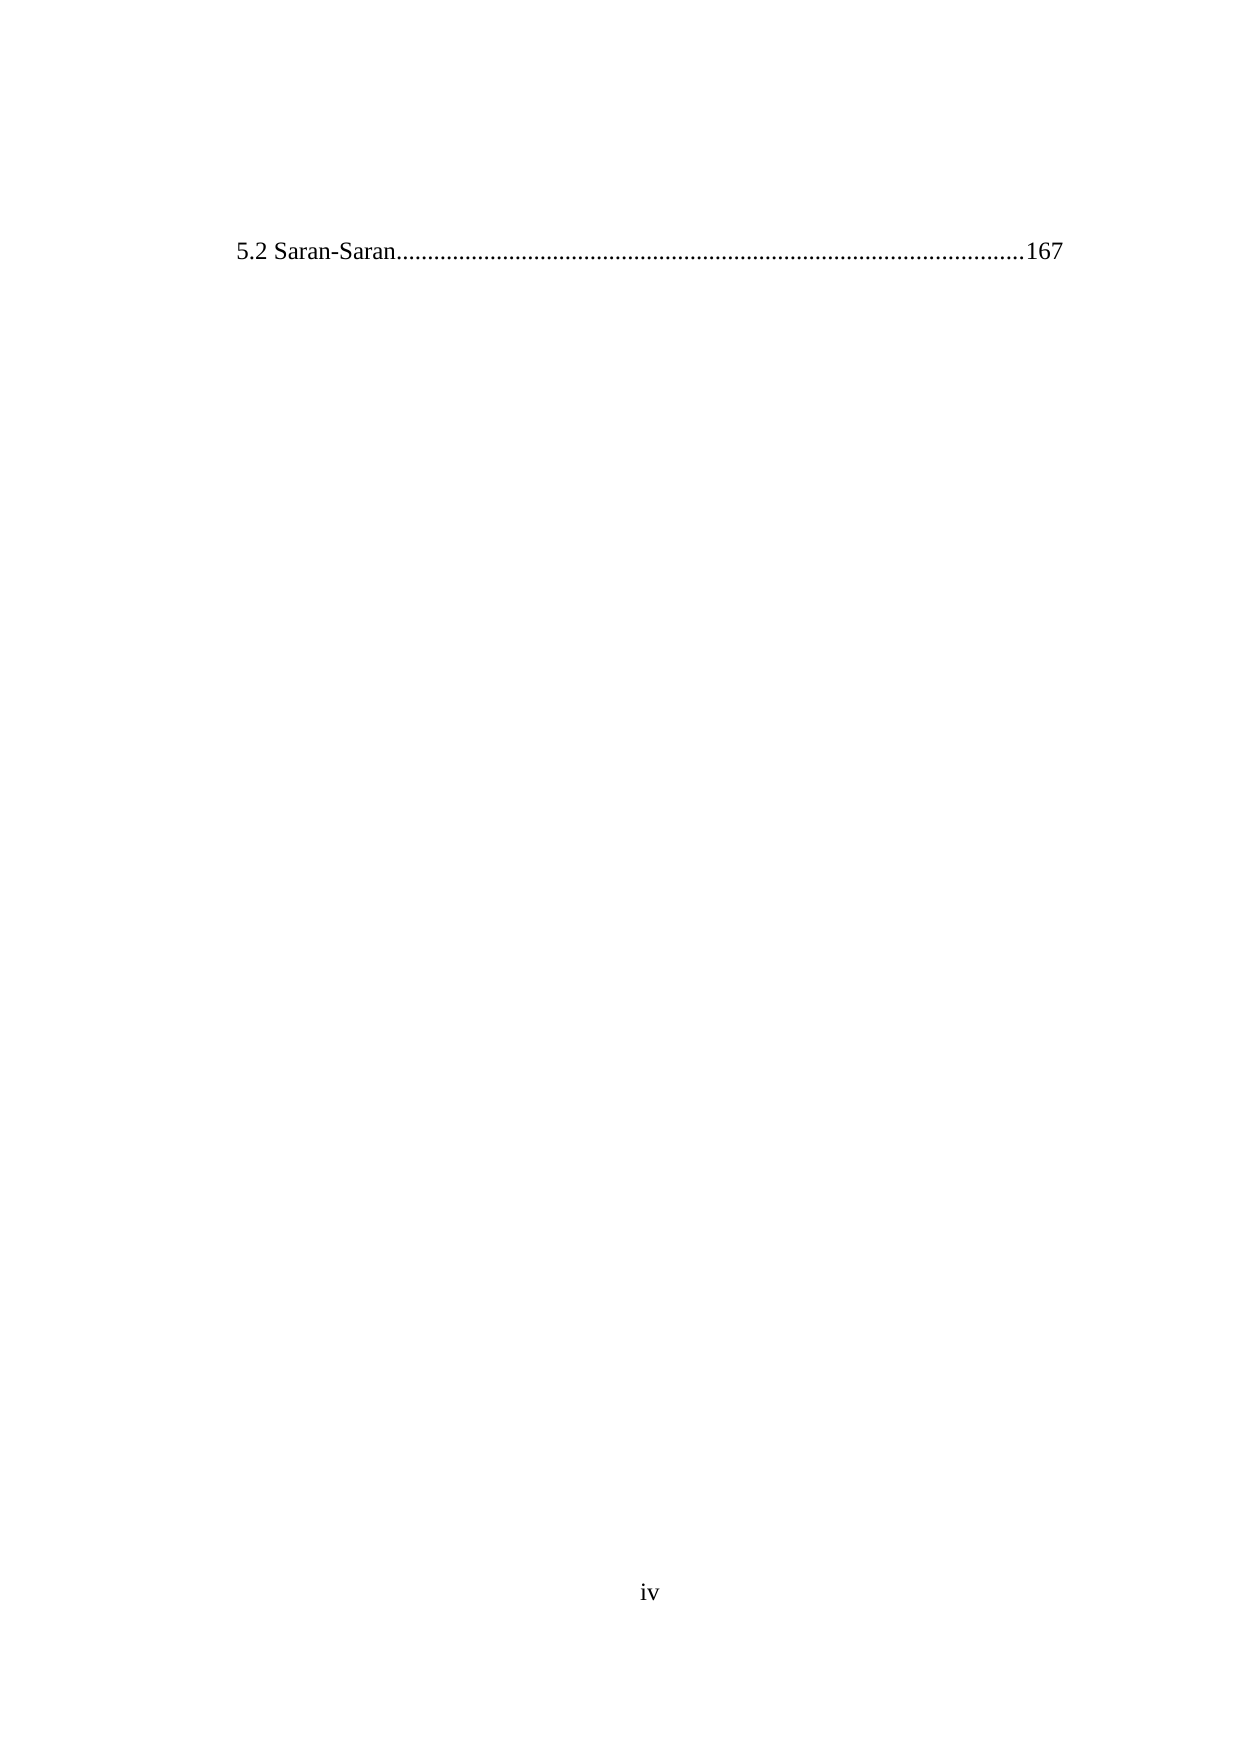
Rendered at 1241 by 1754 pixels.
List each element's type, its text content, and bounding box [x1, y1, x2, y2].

text 5.2 Saran-Saran 167 [236, 236, 1063, 265]
